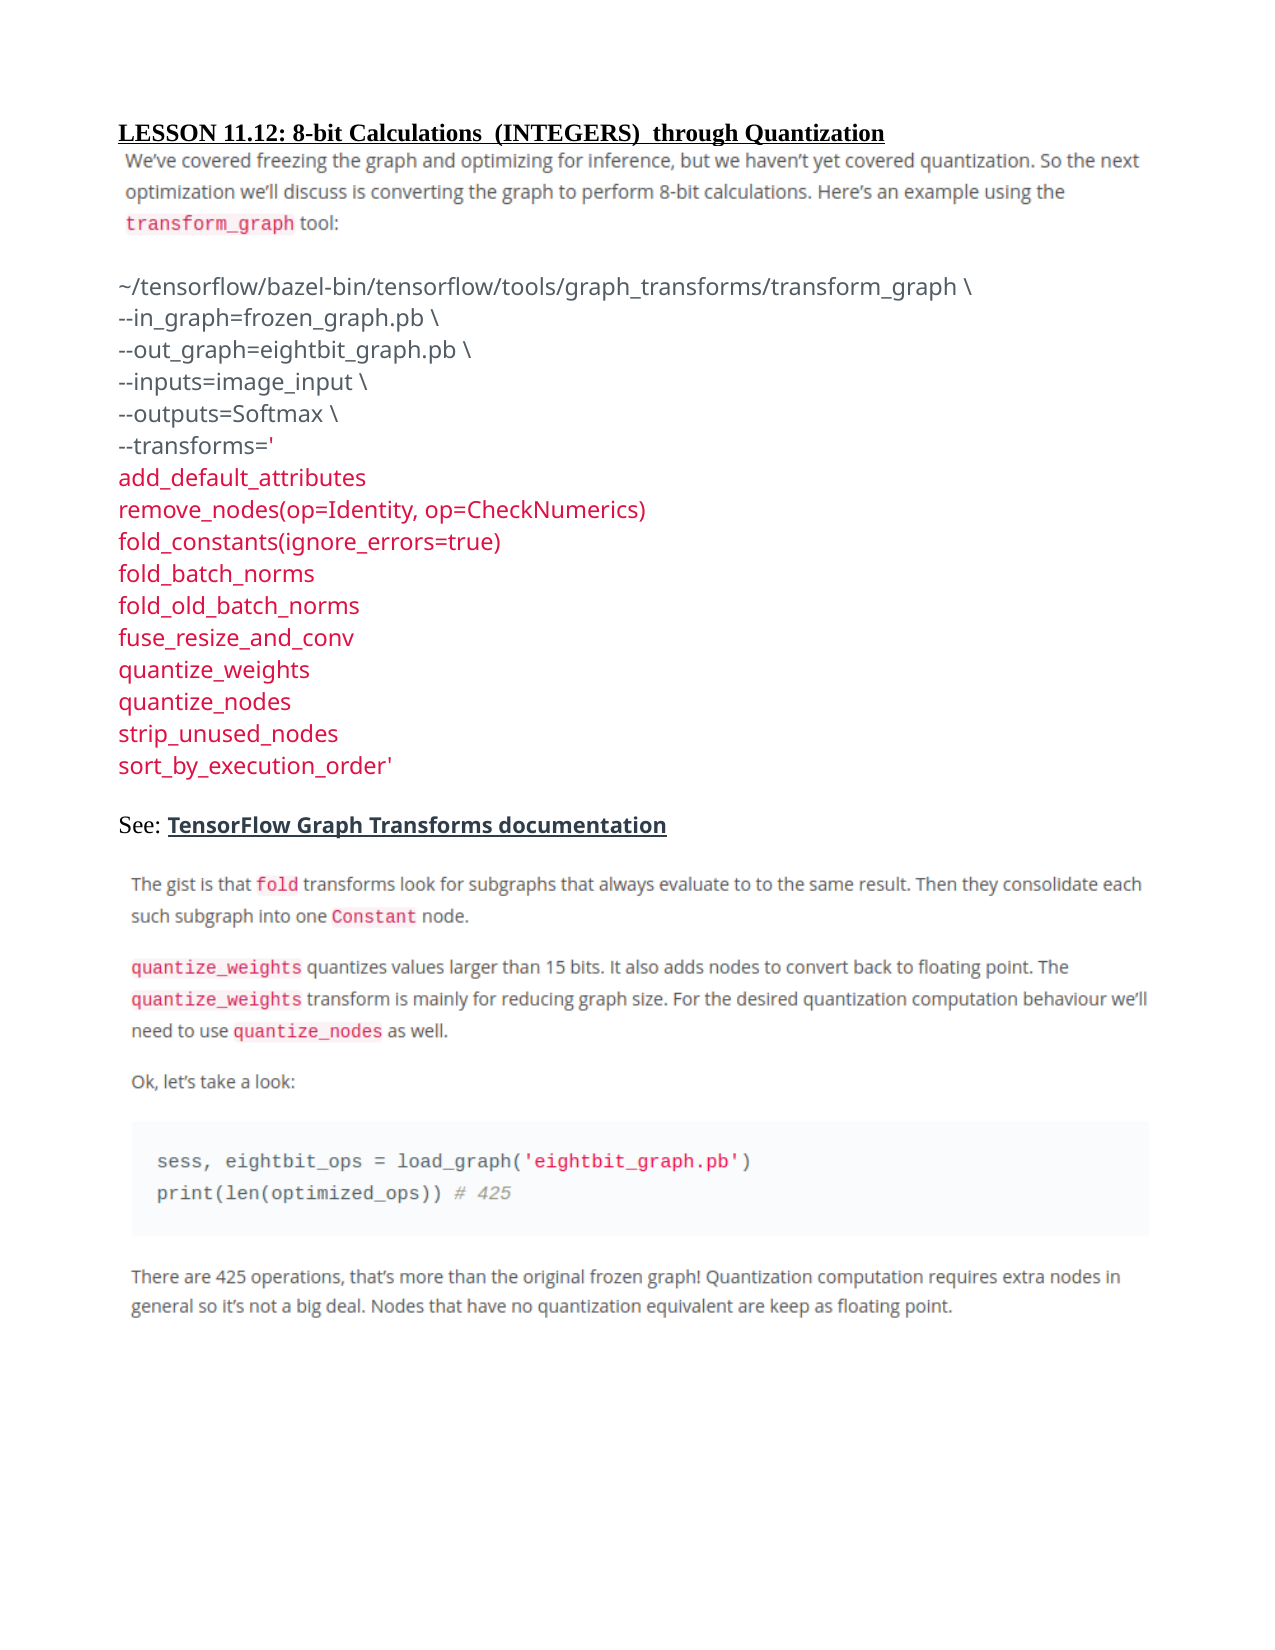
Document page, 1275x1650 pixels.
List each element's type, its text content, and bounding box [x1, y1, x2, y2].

text fuse_resize_and_conv [118, 622, 1157, 653]
text remove_nodes(op=Identity, op=CheckNumerics) [118, 494, 1157, 526]
text See: TensorFlow Graph Transforms documentation [118, 810, 1157, 840]
picture [118, 868, 1157, 1337]
text --outputs=Softmax \ [118, 398, 1157, 430]
text strip_unused_nodes [118, 717, 1157, 749]
text --transforms=' [118, 430, 1157, 462]
text fold_constants(ignore_errors=true) [118, 526, 1157, 558]
text --in_graph=frozen_graph.pb \ [118, 302, 1157, 334]
text fold_old_batch_norms [118, 589, 1157, 622]
text --out_graph=eightbit_graph.pb \ [118, 334, 1157, 366]
text ~/tensorflow/bazel-bin/tensorflow/tools/graph_transforms/transform_graph \ [118, 270, 1157, 302]
picture [118, 146, 1157, 241]
text LESSON 11.12: 8-bit Calculations (INTEGERS) through Quantization [118, 118, 1157, 146]
text quantize_nodes [118, 686, 1157, 717]
text sort_by_execution_order' [118, 749, 1157, 781]
text add_default_attributes [118, 462, 1157, 494]
text quantize_weights [118, 653, 1157, 686]
text fold_batch_norms [118, 558, 1157, 589]
text --inputs=image_input \ [118, 366, 1157, 398]
